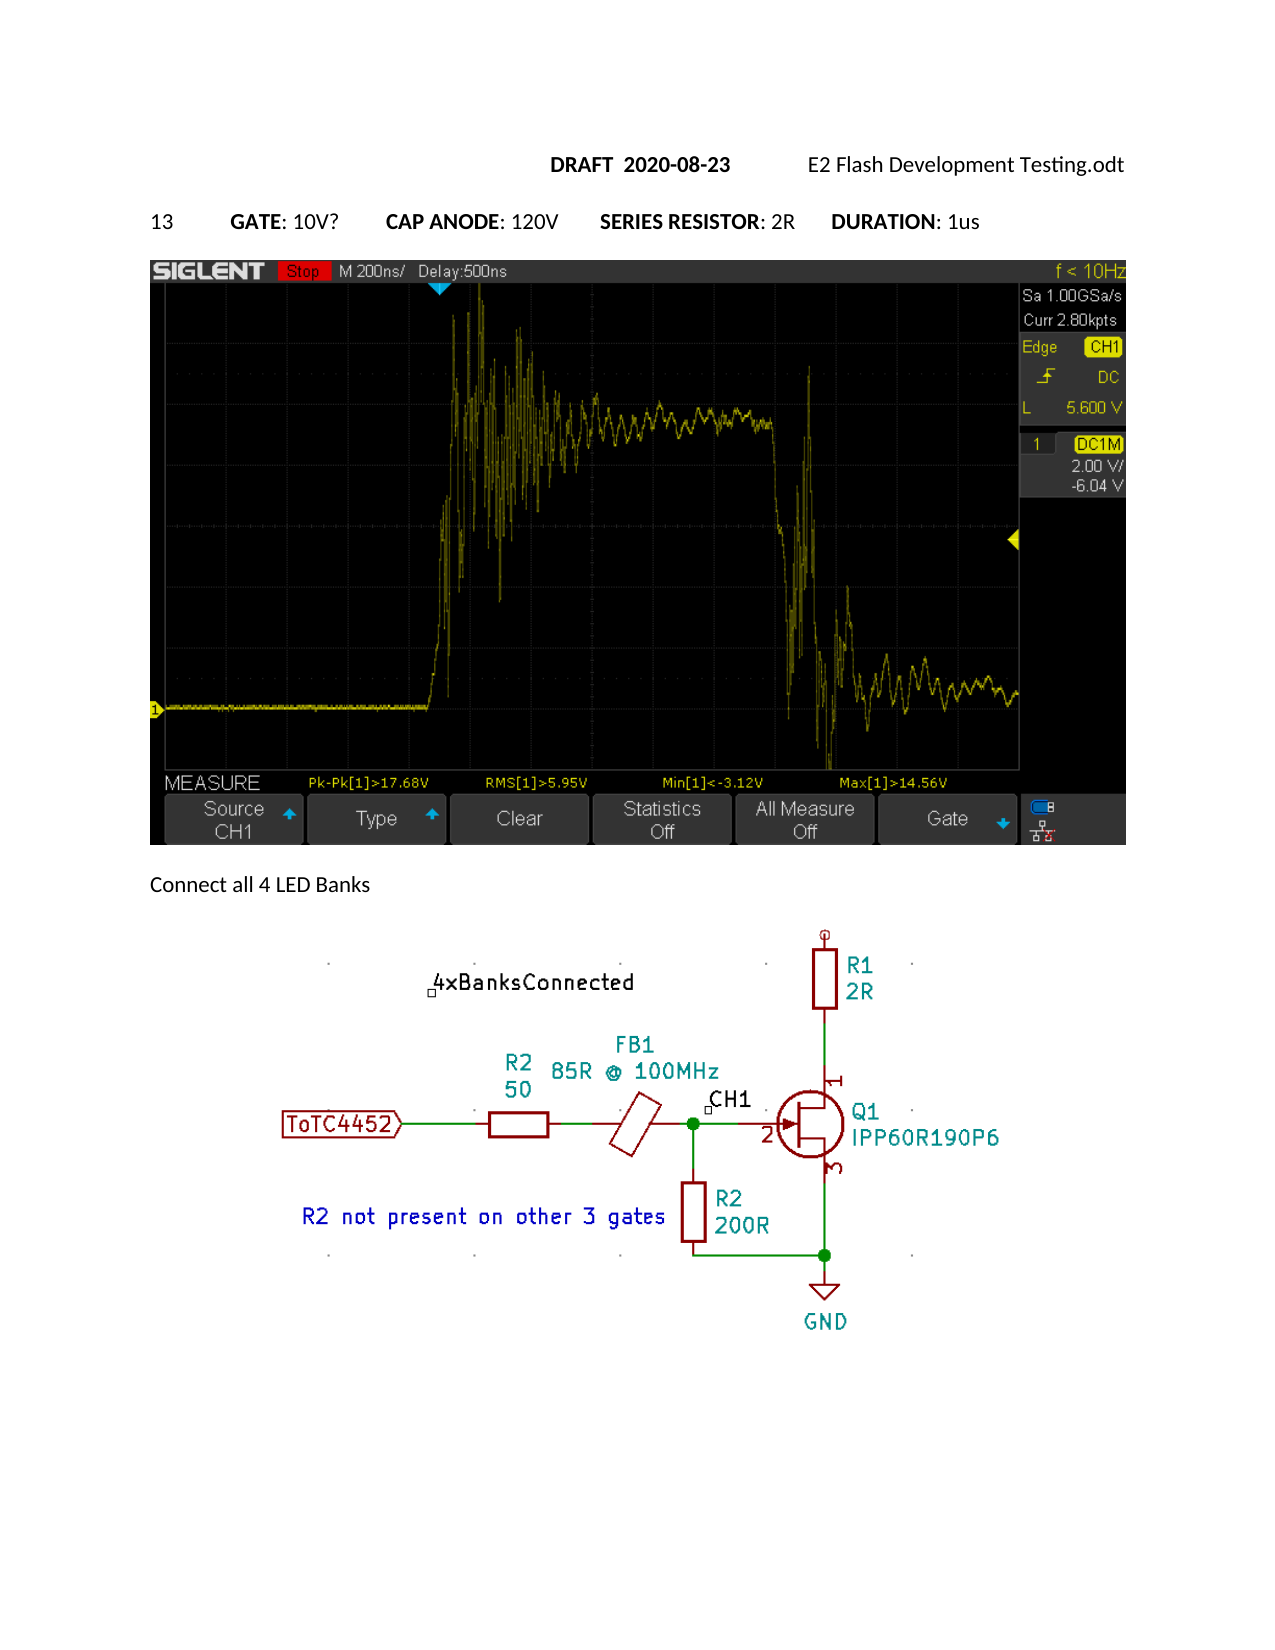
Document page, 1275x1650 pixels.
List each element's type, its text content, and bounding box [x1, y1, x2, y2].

text Connect all 4 LED Banks [150, 870, 1125, 898]
picture [263, 922, 1012, 1335]
text 13 GATE: 10V? CAP ANODE: 120V SERIES RESISTOR: 2R DURATION: 1us [150, 207, 1125, 236]
picture [150, 260, 1126, 845]
